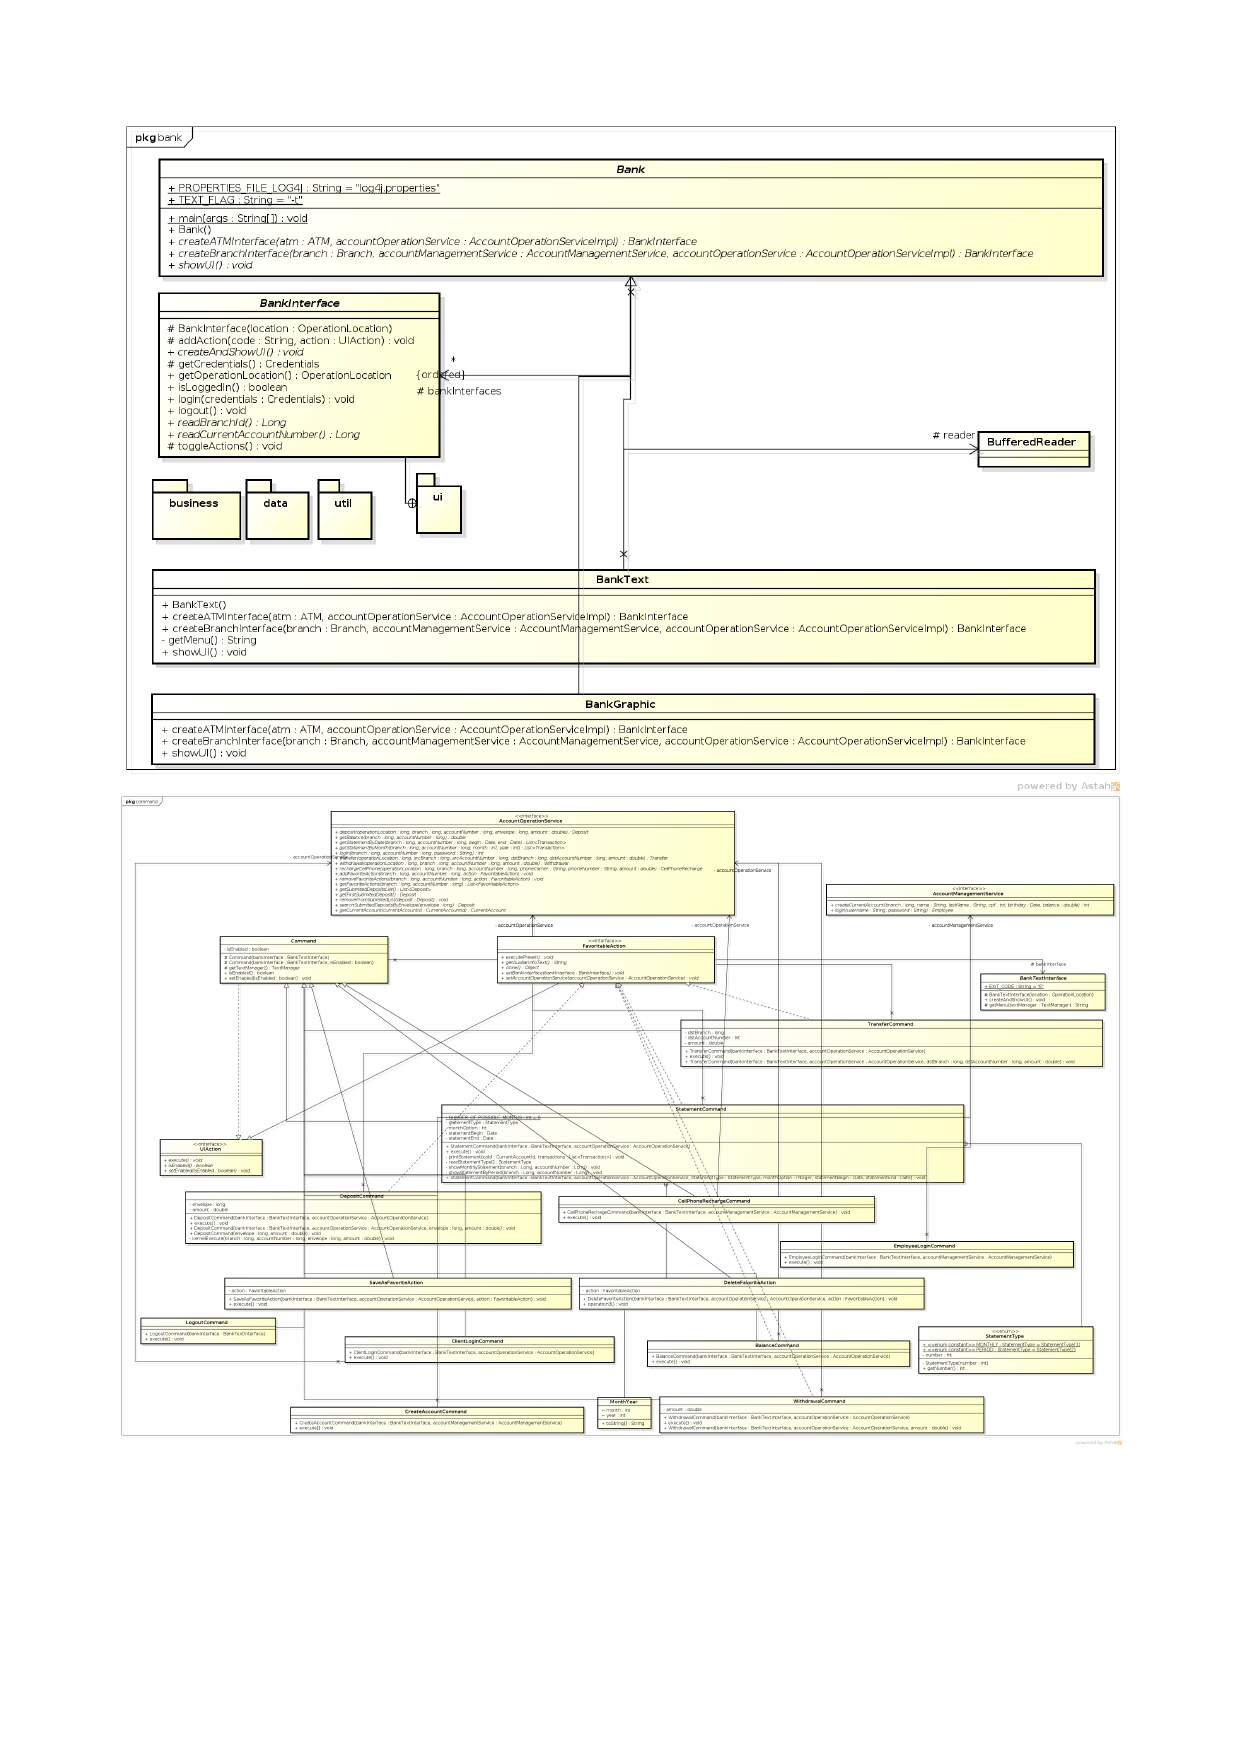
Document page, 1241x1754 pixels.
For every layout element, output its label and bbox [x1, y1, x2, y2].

picture [118, 118, 1123, 1446]
